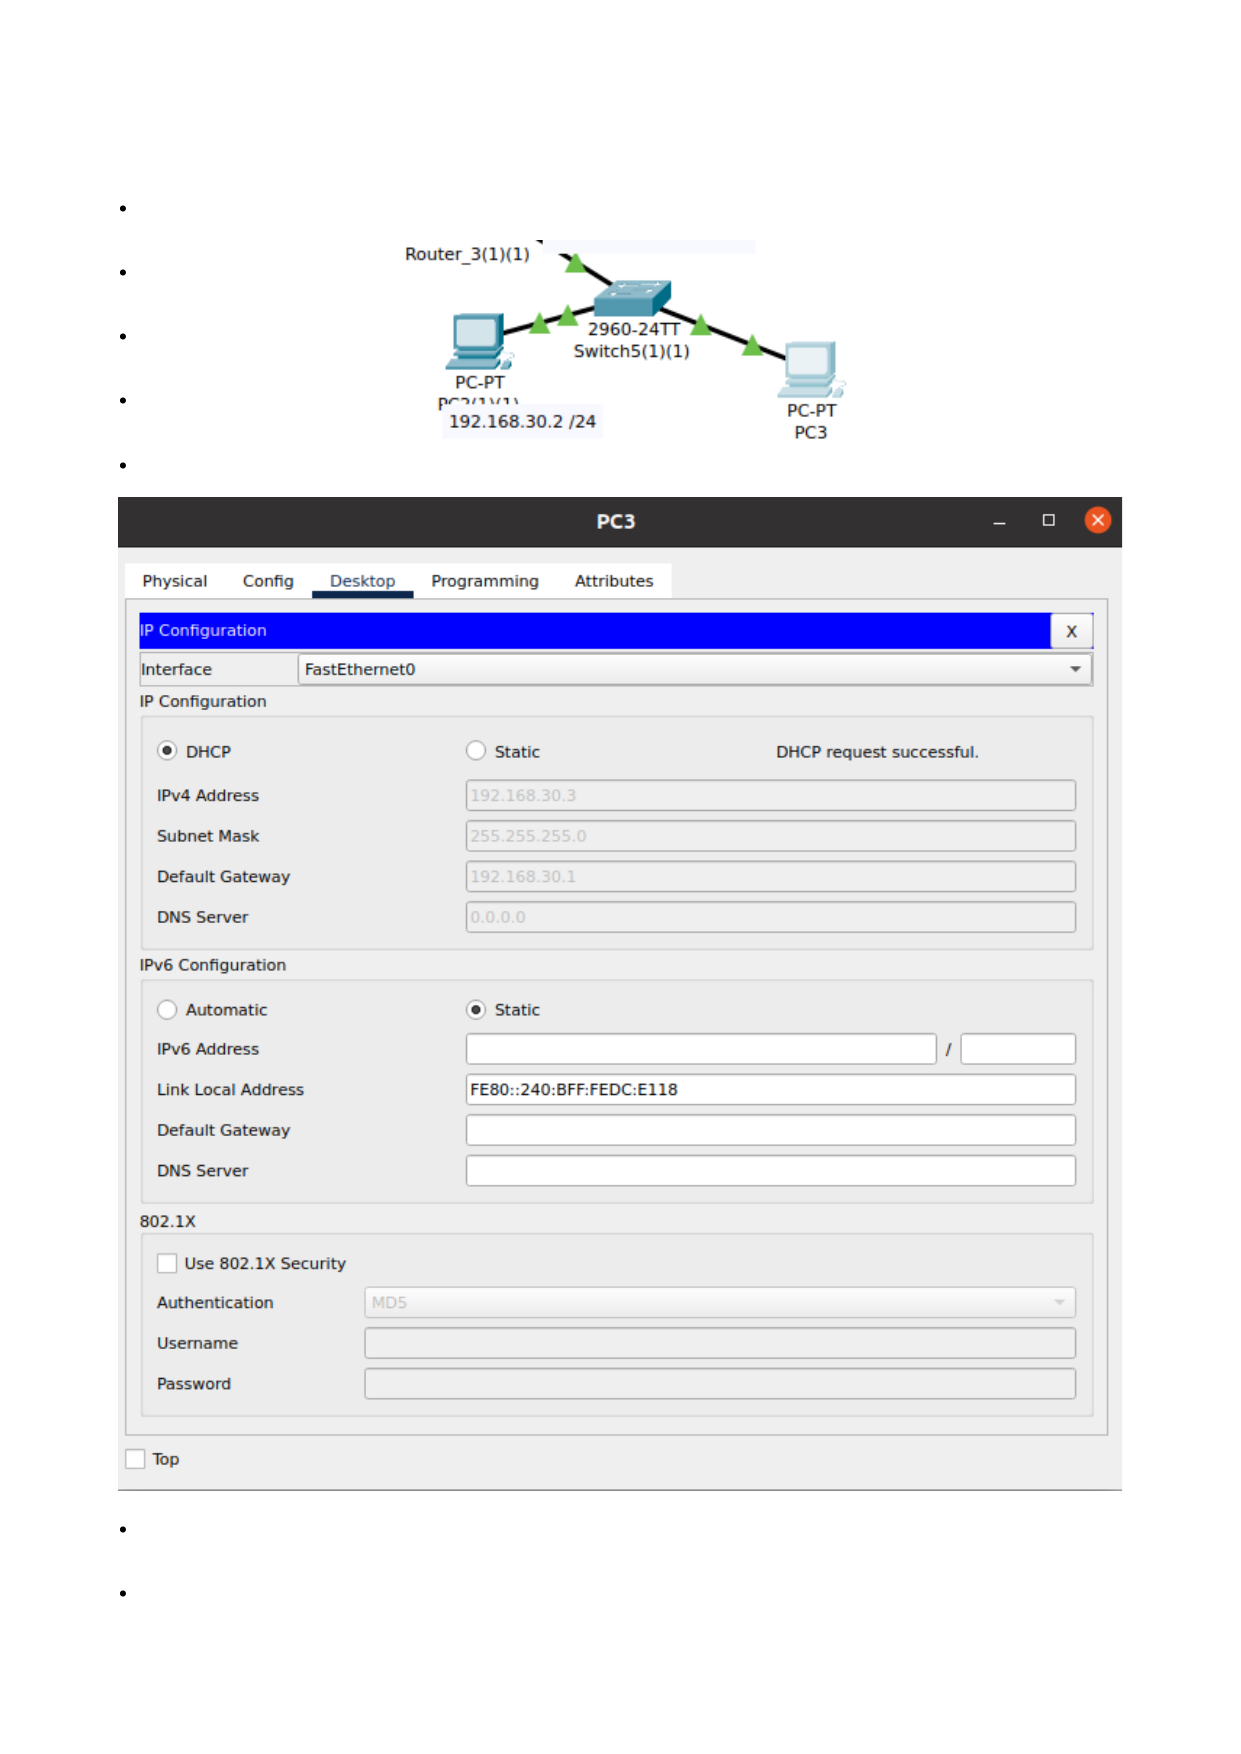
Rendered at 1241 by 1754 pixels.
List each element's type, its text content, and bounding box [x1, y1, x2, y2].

text . [118, 369, 291, 412]
text [949, 241, 1122, 284]
picture [118, 240, 1123, 1491]
text [949, 433, 1122, 476]
text . [118, 176, 1122, 219]
text . [118, 433, 291, 476]
text . [118, 305, 291, 348]
text . [118, 1491, 1122, 1541]
text . [118, 1562, 1122, 1605]
text . [118, 241, 291, 284]
text [949, 305, 1122, 348]
text [949, 369, 1122, 412]
